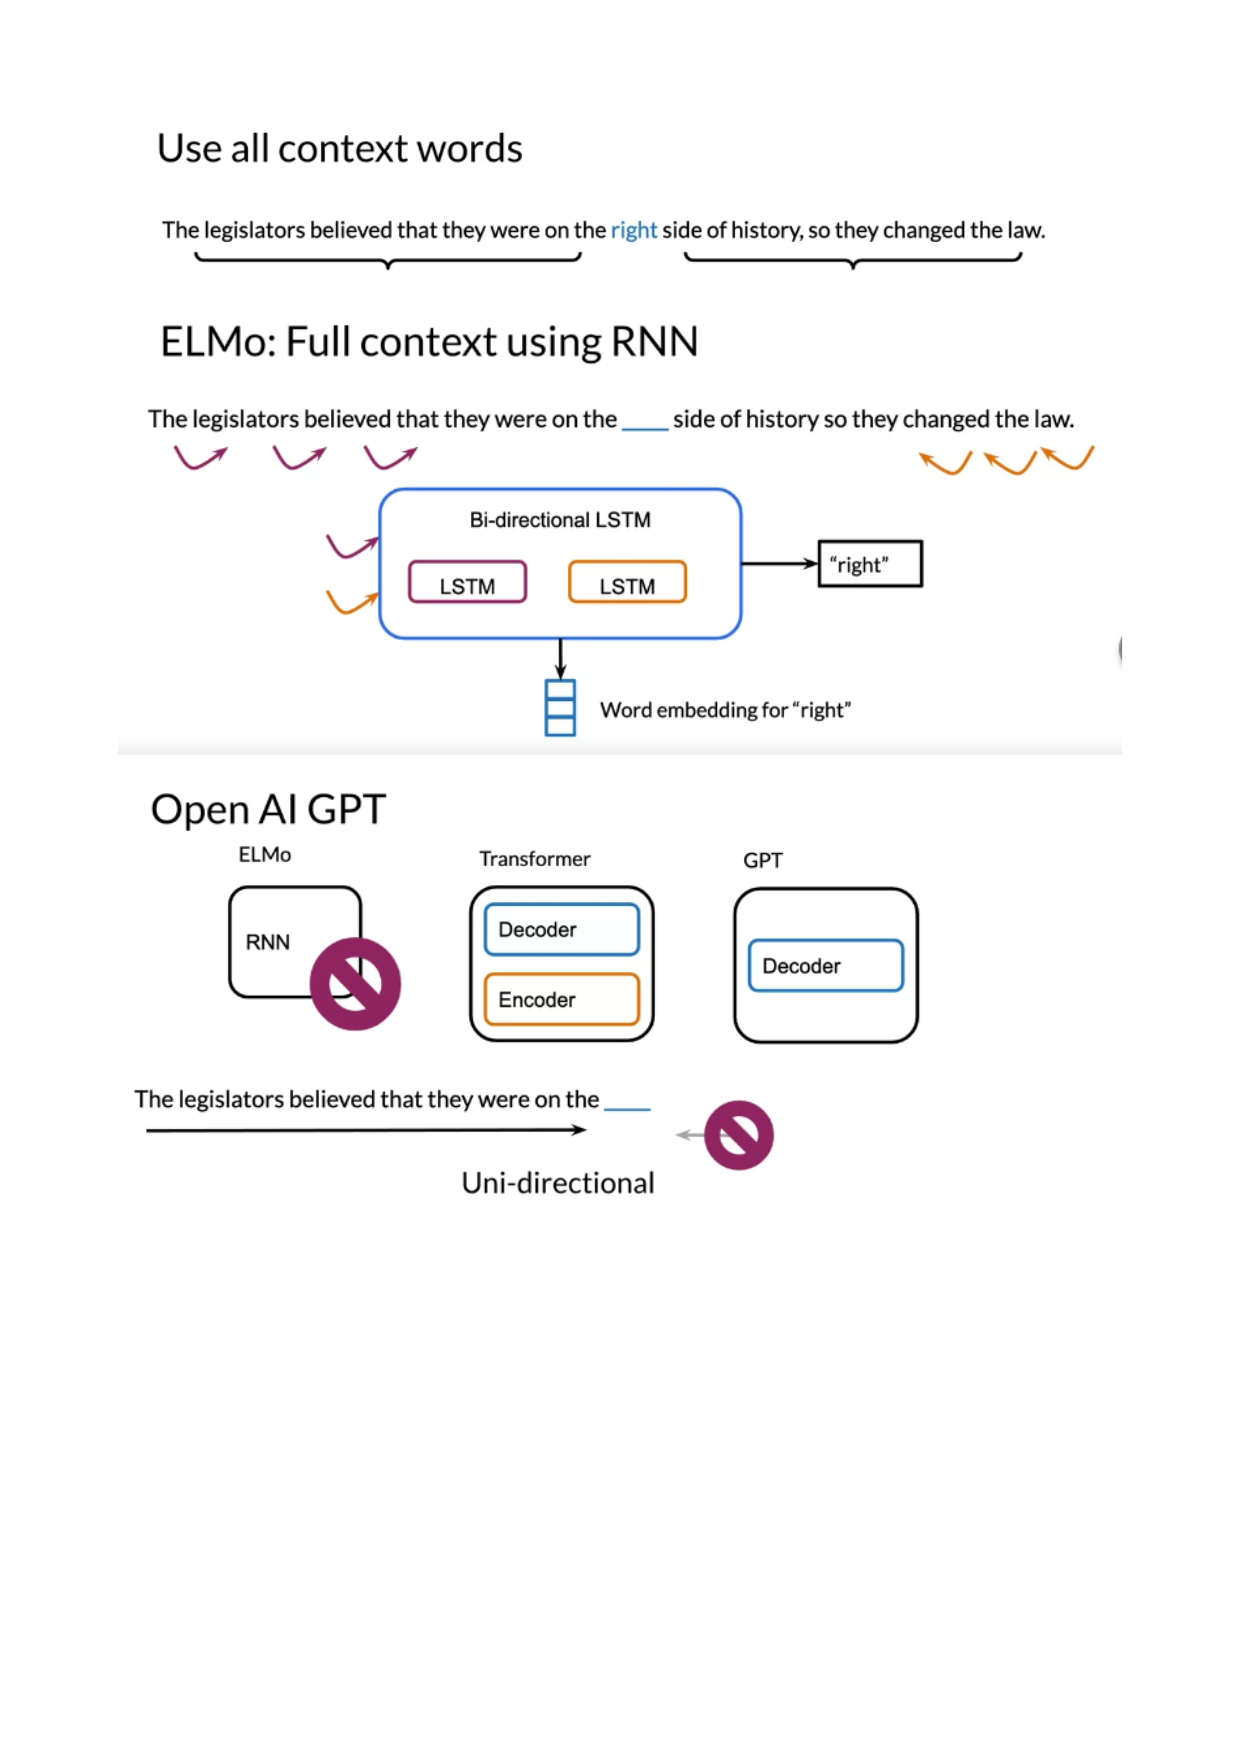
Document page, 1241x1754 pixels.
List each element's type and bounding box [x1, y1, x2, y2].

picture [118, 783, 1123, 1211]
picture [118, 311, 1123, 755]
picture [118, 118, 1123, 283]
